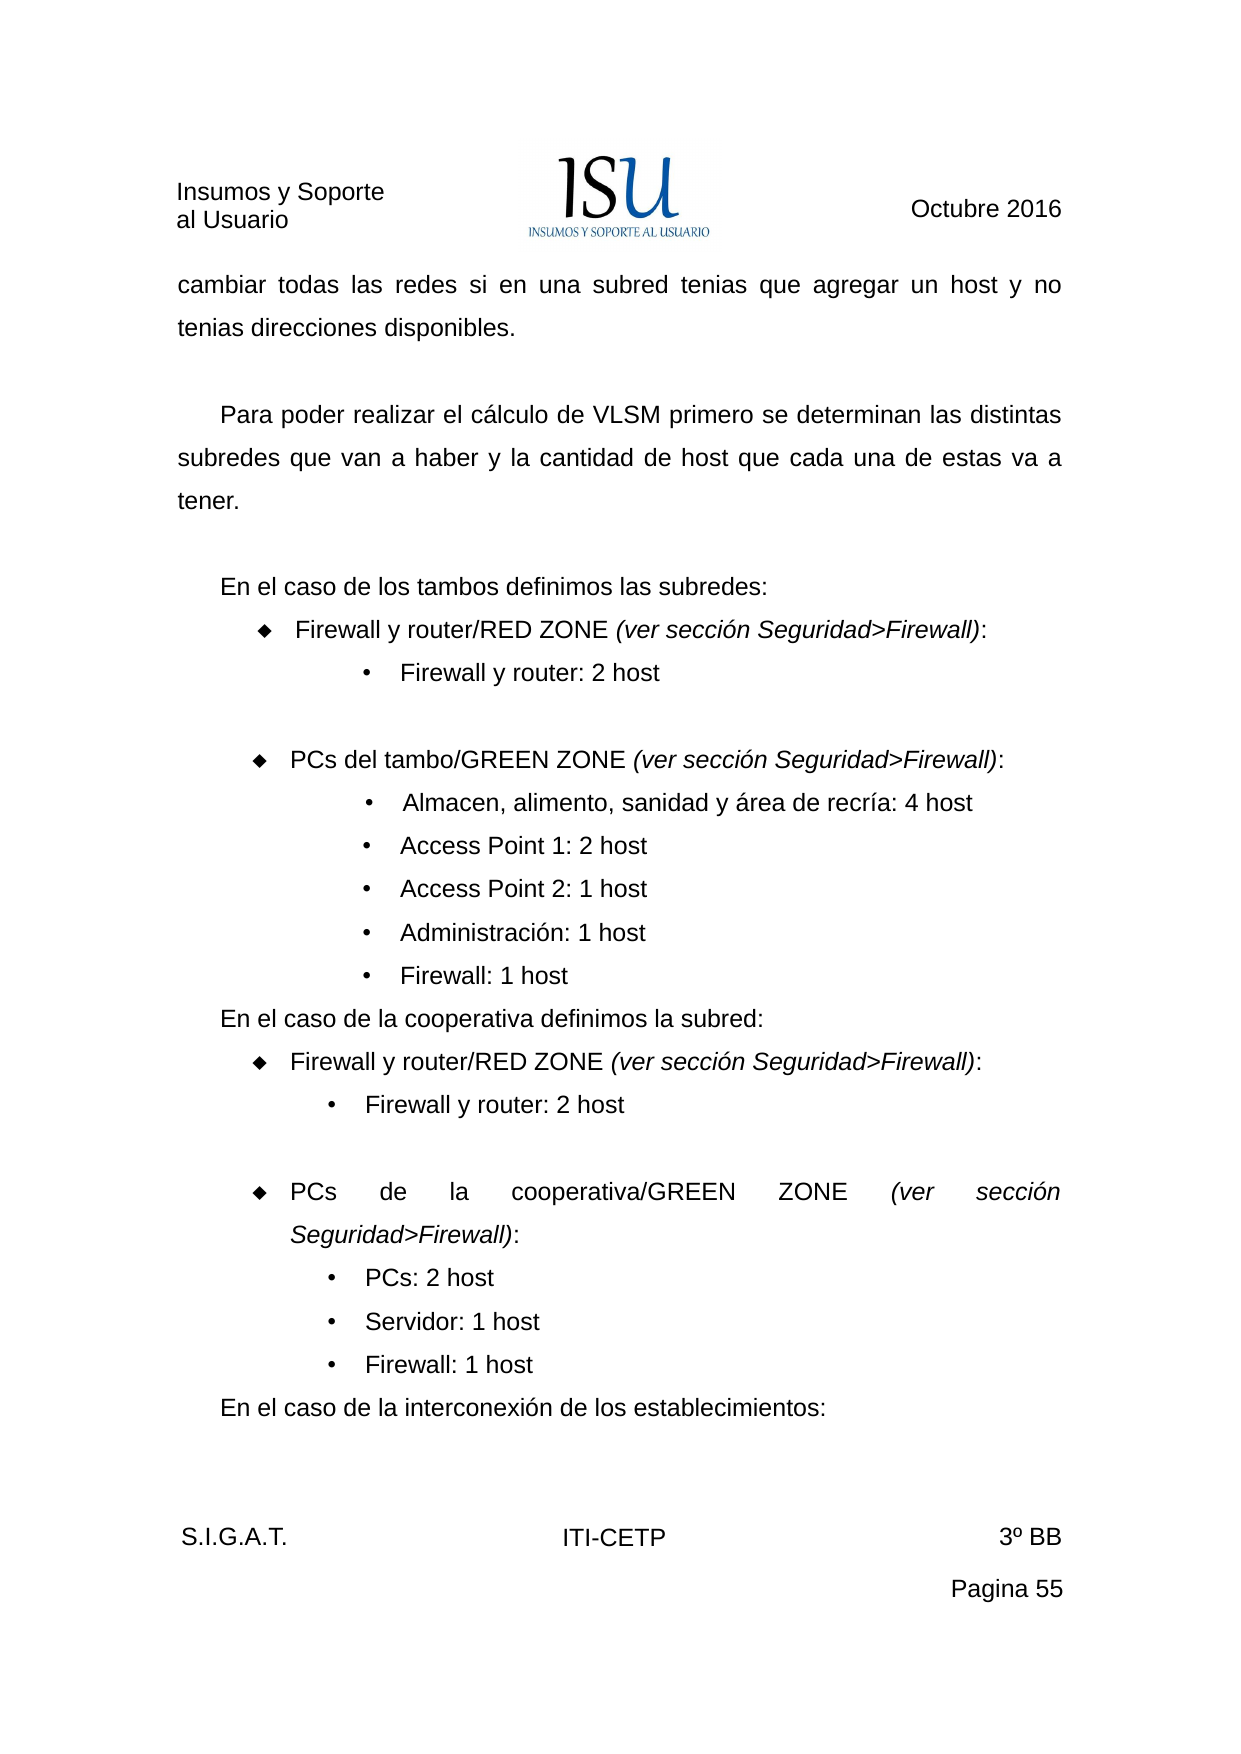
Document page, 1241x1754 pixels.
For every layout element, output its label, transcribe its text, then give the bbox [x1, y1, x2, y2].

text En el caso de la cooperativa definimos la subred: [177, 1004, 1063, 1033]
list Access Point 2: 1 host [362, 874, 1063, 903]
list Almacen, alimento, sanidad y área de recría: 4 host [365, 788, 1063, 817]
list PCs: 2 host [327, 1263, 1063, 1292]
text En el caso de los tambos definimos las subredes: [177, 572, 1063, 601]
text cambiar todas las redes si en una subred tenias que agregar un host y no tenias direcciones disponibles. [177, 270, 1063, 342]
list Firewall y router/RED ZONE (ver sección Seguridad>Firewall): [257, 615, 1063, 644]
picture [517, 138, 723, 252]
list Firewall y router/RED ZONE (ver sección Seguridad>Firewall): [252, 1047, 1063, 1076]
list Administración: 1 host [362, 918, 1063, 947]
list Firewall y router: 2 host [362, 658, 1063, 687]
list Access Point 1: 2 host [362, 831, 1063, 860]
list Firewall y router: 2 host [327, 1091, 1063, 1119]
text En el caso de la interconexión de los establecimientos: [177, 1393, 1063, 1422]
list PCs del tambo/GREEN ZONE (ver sección Seguridad>Firewall): [252, 745, 1063, 774]
text Para poder realizar el cálculo de VLSM primero se determinan las distintas subredes que van a haber y la cantidad de host que cada una de estas va a tener. [177, 399, 1063, 514]
list Servidor: 1 host [327, 1306, 1063, 1335]
list Firewall: 1 host [327, 1350, 1063, 1378]
list Firewall: 1 host [362, 961, 1063, 990]
list PCs de la cooperativa/GREEN ZONE (ver sección Seguridad>Firewall): [252, 1177, 1063, 1249]
